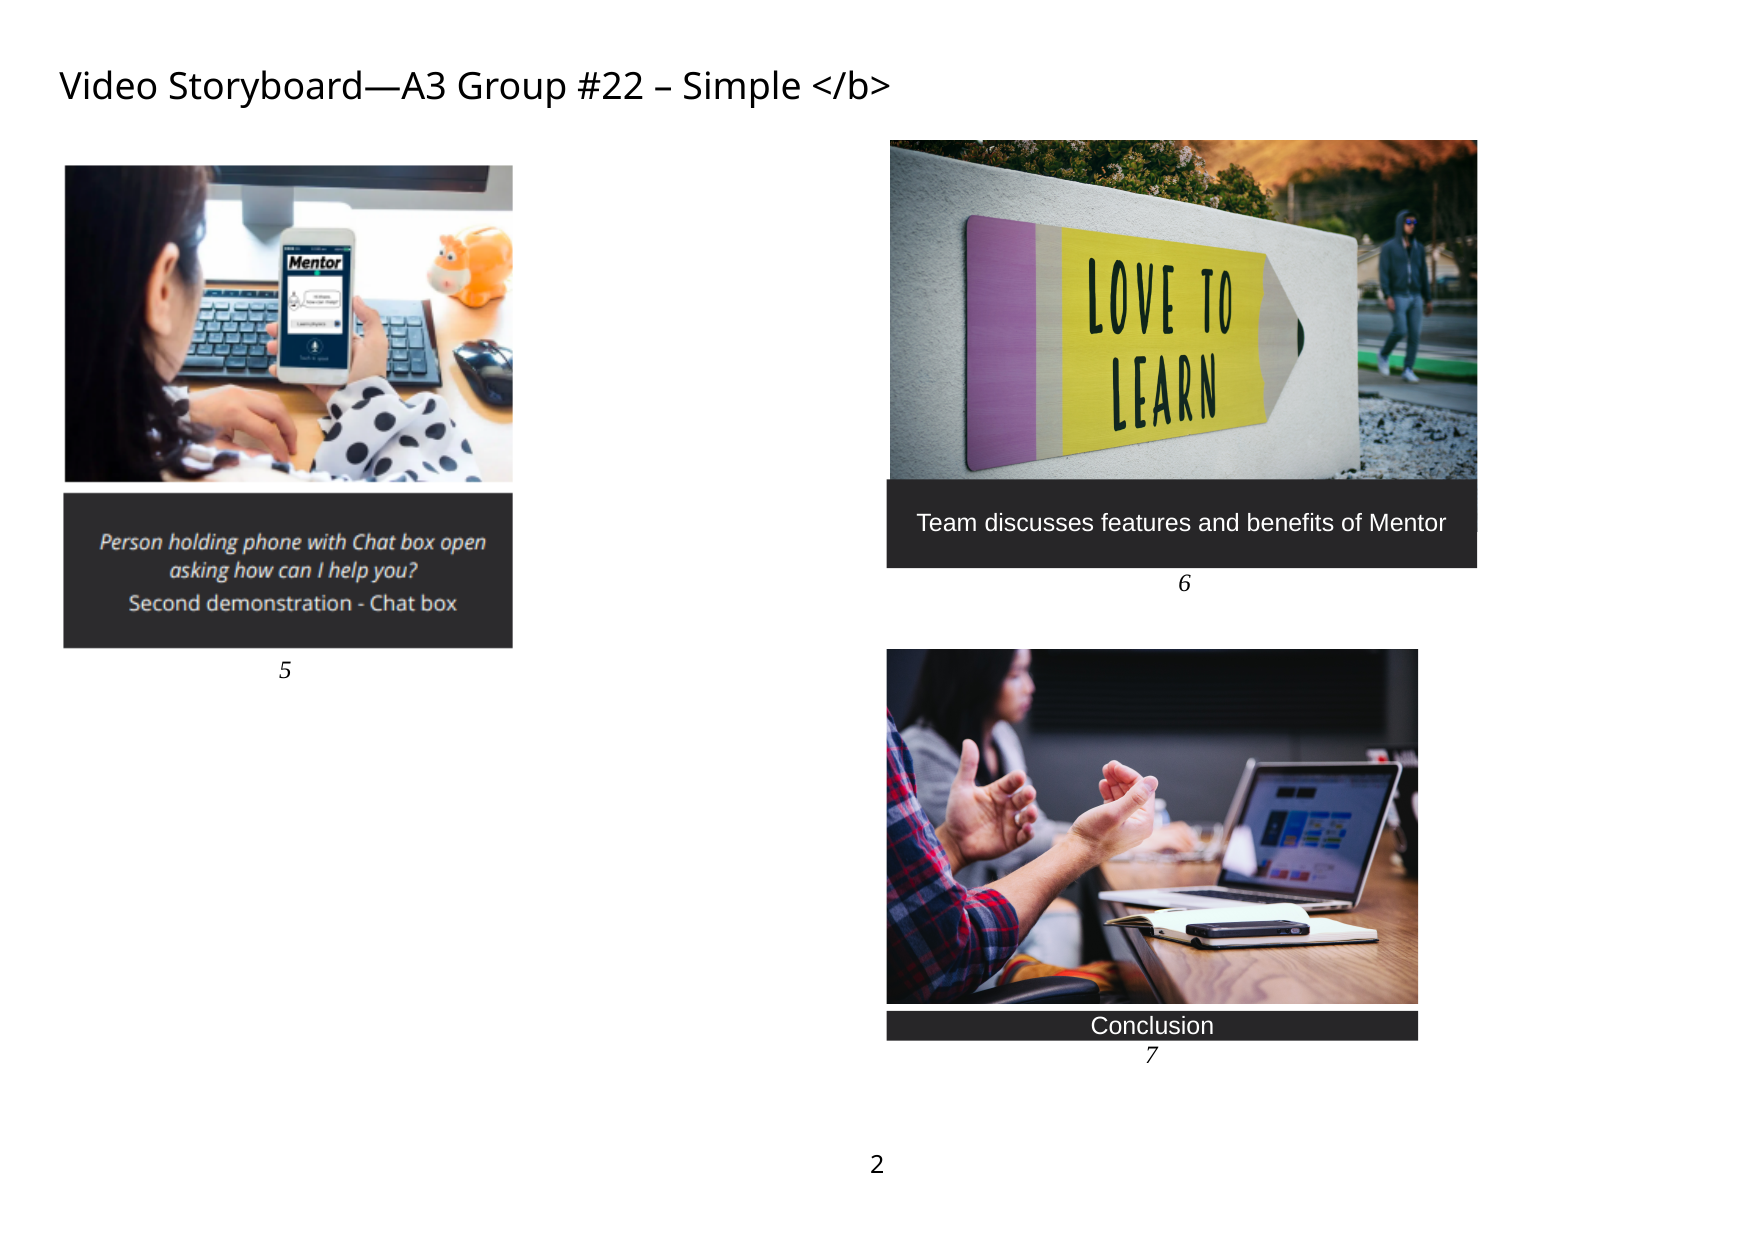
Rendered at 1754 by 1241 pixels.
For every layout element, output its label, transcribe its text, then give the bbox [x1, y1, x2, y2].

text 7 [887, 1041, 1418, 1069]
picture [890, 140, 1478, 479]
text 6 [890, 551, 1481, 597]
picture [59, 162, 513, 650]
picture [886, 649, 1419, 1004]
text 5 [60, 650, 513, 684]
